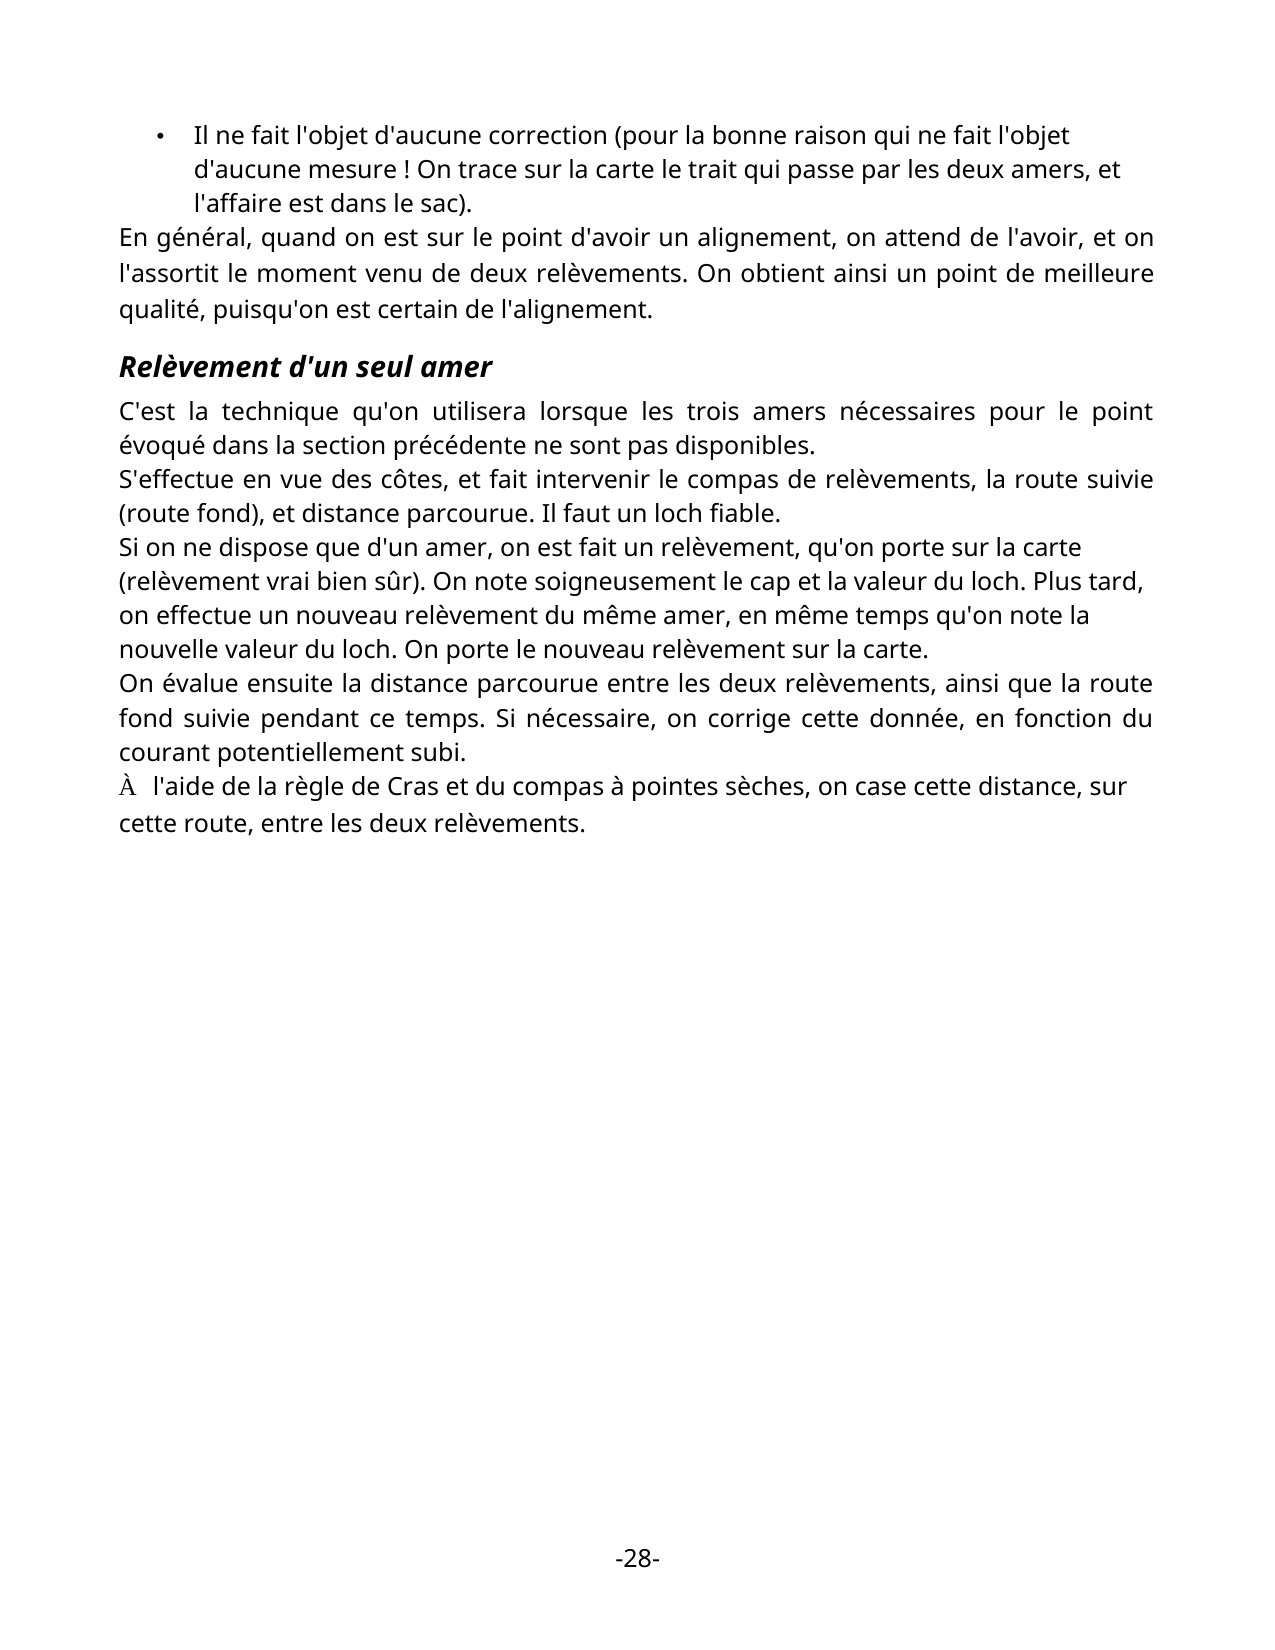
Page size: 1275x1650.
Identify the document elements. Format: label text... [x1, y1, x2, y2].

text d'aucune mesure ! On trace sur la carte le trait qui passe par les deux amers, et l'affaire est dans le sac). [194, 152, 1156, 220]
text On évalue ensuite la distance parcourue entre les deux relèvements, ainsi que la route fond suivie pendant ce temps. Si nécessaire, on corrige cette donnée, en fonction du courant potentiellement subi. [119, 666, 1154, 768]
list l'aide de la règle de Cras et du compas à pointes sèches, on case cette distance, sur cette route, entre les deux relèvements. [118, 768, 1156, 840]
text C'est la technique qu'on utilisera lorsque les trois amers nécessaires pour le point évoqué dans la section précédente ne sont pas disponibles. [119, 393, 1154, 461]
text Relèvement d'un seul amer [119, 346, 1156, 386]
text S'effectue en vue des côtes, et fait intervenir le compas de relèvements, la route suivie (route fond), et distance parcourue. Il faut un loch fiable. [119, 461, 1156, 529]
text En général, quand on est sur le point d'avoir un alignement, on attend de l'avoir, et on l'assortit le moment venu de deux relèvements. On obtient ainsi un point de meilleure qualité, puisqu'on est certain de l'alignement. [119, 220, 1156, 325]
text Si on ne dispose que d'un amer, on est fait un relèvement, qu'on porte sur la carte (relèvement vrai bien sûr). On note soigneusement le cap et la valeur du loch. Plus tard, on effectue un nouveau relèvement du même amer, en même temps qu'on note la nouvelle valeur du loch. On porte le nouveau relèvement sur la carte. [119, 530, 1156, 666]
text -28- [118, 1541, 1157, 1575]
list Il ne fait l'objet d'aucune correction (pour la bonne raison qui ne fait l'objet [156, 118, 1156, 152]
